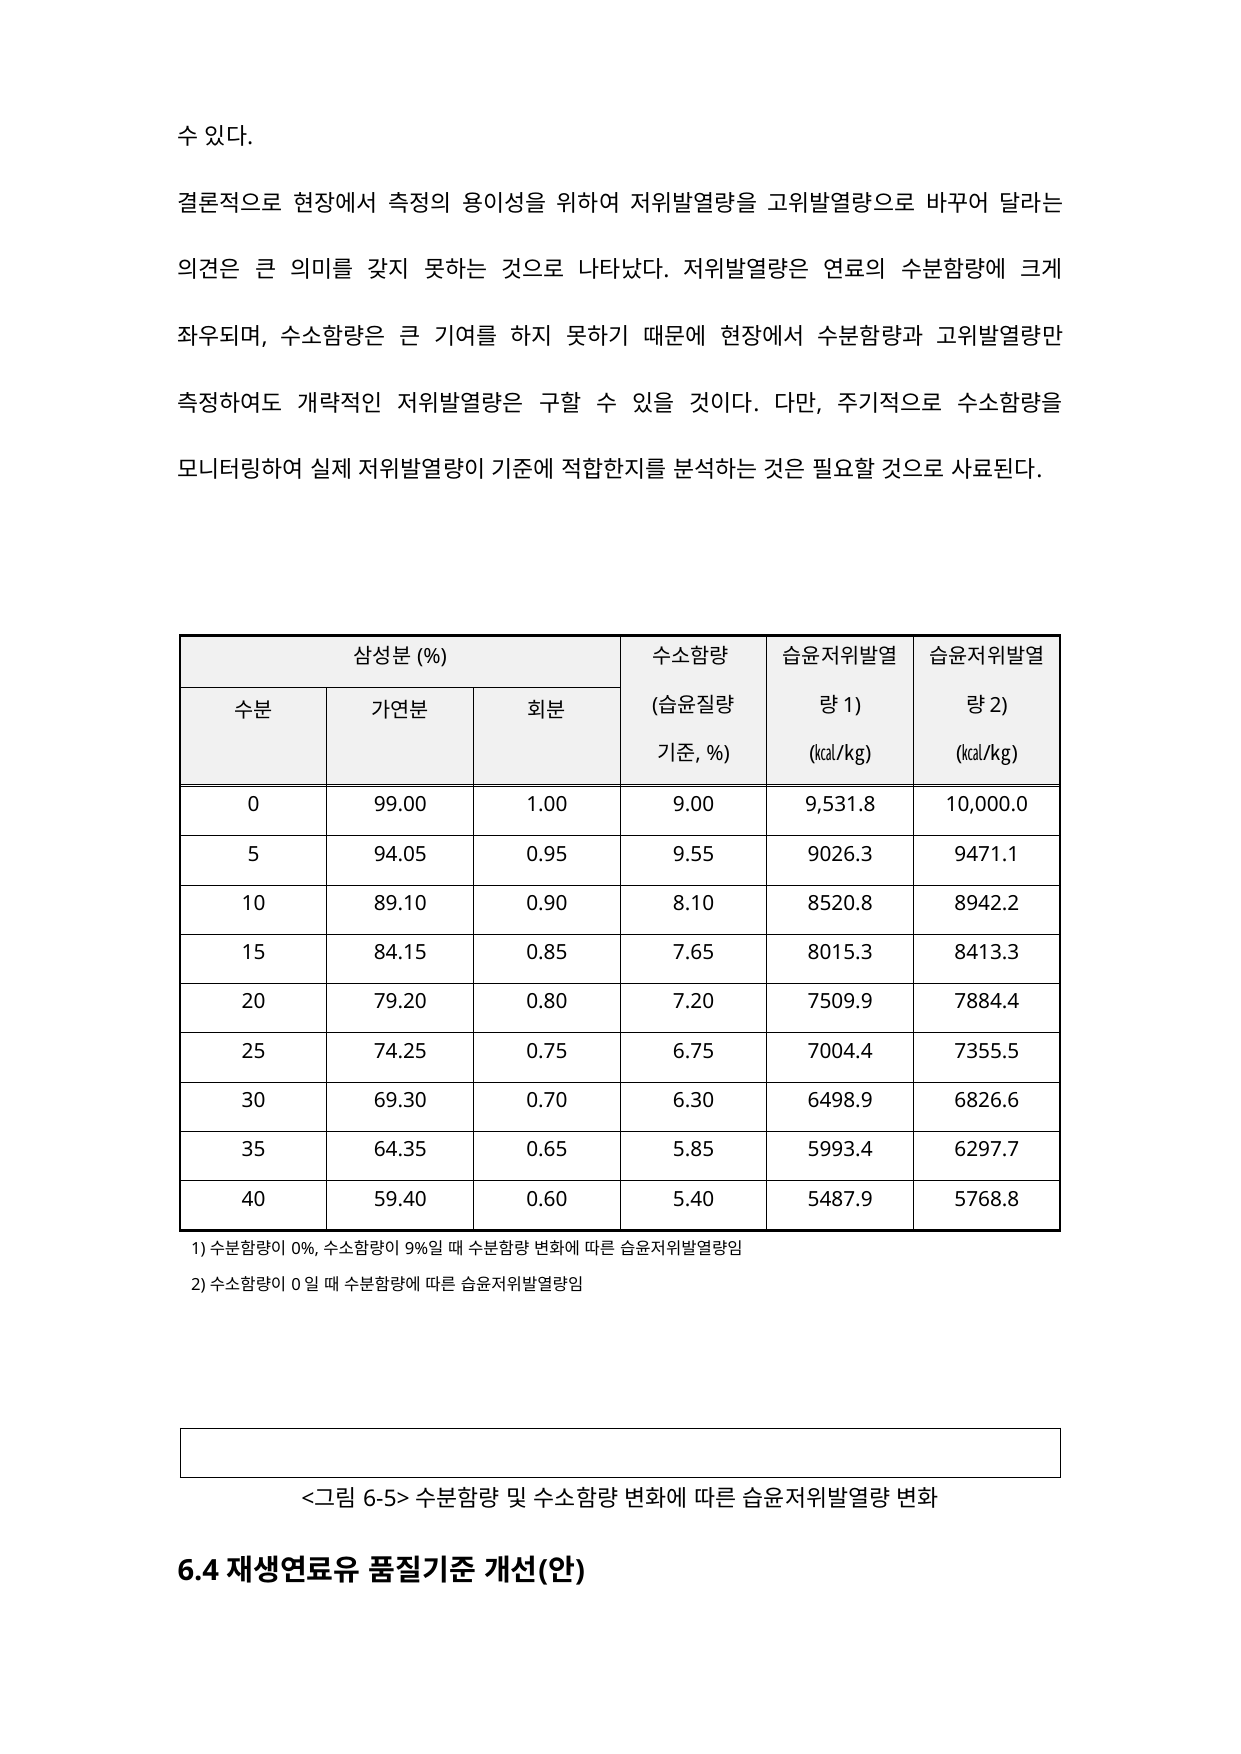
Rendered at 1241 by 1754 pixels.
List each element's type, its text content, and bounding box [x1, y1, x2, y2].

table_cell 9.00 [621, 787, 766, 835]
text 6.4 재생연료유 품질기준 개선(안) [177, 1547, 1021, 1589]
table_cell 59.40 [327, 1181, 473, 1229]
table_cell 20 [181, 984, 326, 1032]
table_cell 0.95 [474, 836, 620, 884]
table_cell 9,531.8 [767, 787, 913, 835]
table_cell 6297.7 [914, 1132, 1059, 1180]
table_cell 5.40 [621, 1181, 766, 1229]
text 결론적으로 현장에서 측정의 용이성을 위하여 저위발열량을 고위발열량으로 바꾸어 달라는 의견은 큰 의미를 갖지 못하는 것으로 나타났다. 저위발열량은 연료의 수분함량에 크게 좌우되며, 수소함량은 큰 기여를 하지 못하기 때문에 현장에서 수분함량과 고위발열량만 측정하여도 개략적인 저위발열량은 구할 수 있을 것이다. 다만, 주기적으로 수소함량을 모니터링하여 실제 저위발열량이 기준에 적합한지를 분석하는 것은 필요할 것으로 사료된다. [177, 185, 1063, 484]
table_cell 회분 [474, 688, 620, 784]
table_cell 6826.6 [914, 1083, 1059, 1131]
table_cell 89.10 [327, 886, 473, 934]
table_cell 5768.8 [914, 1181, 1059, 1229]
table_cell 0.65 [474, 1132, 620, 1180]
table_cell 25 [181, 1033, 326, 1082]
table_cell 7355.5 [914, 1033, 1059, 1082]
table_cell 69.30 [327, 1083, 473, 1131]
table_cell 99.00 [327, 787, 473, 835]
table_cell 가연분 [327, 688, 473, 784]
text <그림 6-5> 수분함량 및 수소함량 변화에 따른 습윤저위발열량 변화 [177, 1480, 1063, 1514]
table_cell 7004.4 [767, 1033, 913, 1082]
table_cell 0.80 [474, 984, 620, 1032]
table_cell 7884.4 [914, 984, 1059, 1032]
table_cell 30 [181, 1083, 326, 1131]
table_cell 94.05 [327, 836, 473, 884]
table_cell 0 [181, 787, 326, 835]
table_cell 7.65 [621, 935, 766, 983]
table_cell 8520.8 [767, 886, 913, 934]
table_cell 7509.9 [767, 984, 913, 1032]
table_cell 5 [181, 836, 326, 884]
table_cell 84.15 [327, 935, 473, 983]
table_cell 8015.3 [767, 935, 913, 983]
table_cell 10,000.0 [914, 787, 1059, 835]
table_cell 6.30 [621, 1083, 766, 1131]
table_cell 0.75 [474, 1033, 620, 1082]
table_cell 0.70 [474, 1083, 620, 1131]
table_cell 9.55 [621, 836, 766, 884]
table_cell 8413.3 [914, 935, 1059, 983]
table_cell 6498.9 [767, 1083, 913, 1131]
table_cell 0.60 [474, 1181, 620, 1229]
table_cell 5993.4 [767, 1132, 913, 1180]
table_cell 0.85 [474, 935, 620, 983]
table_cell 35 [181, 1132, 326, 1180]
table_header 수소함량 (습윤질량 기준, %) [621, 637, 766, 784]
table_cell 15 [181, 935, 326, 983]
table_cell 수분 [181, 688, 326, 784]
table_cell 64.35 [327, 1132, 473, 1180]
table_cell 79.20 [327, 984, 473, 1032]
table_cell 6.75 [621, 1033, 766, 1082]
table_cell 1) 수분함량이 0%, 수소함량이 9%일 때 수분함량 변화에 따른 습윤저위발열량임 2) 수소함량이 0일 때 수분함량에 따른 습윤저위발열량임 [180, 1232, 1060, 1308]
table_header 습윤저위발열량1) (㎉/㎏) [767, 637, 913, 784]
table_cell 10 [181, 886, 326, 934]
table_cell 5487.9 [767, 1181, 913, 1229]
table_cell 40 [181, 1181, 326, 1229]
table_cell 1.00 [474, 787, 620, 835]
table_cell 8942.2 [914, 886, 1059, 934]
table_cell 7.20 [621, 984, 766, 1032]
table_header 습윤저위발열량2) (㎉/㎏) [914, 637, 1059, 784]
table_cell 0.90 [474, 886, 620, 934]
table_cell 8.10 [621, 886, 766, 934]
table_cell 9471.1 [914, 836, 1059, 884]
table_header [181, 1429, 1060, 1477]
table_header 삼성분 (%) [181, 637, 620, 687]
table_cell 5.85 [621, 1132, 766, 1180]
table_cell 9026.3 [767, 836, 913, 884]
table_cell 74.25 [327, 1033, 473, 1082]
text 수 있다. [177, 118, 1063, 151]
